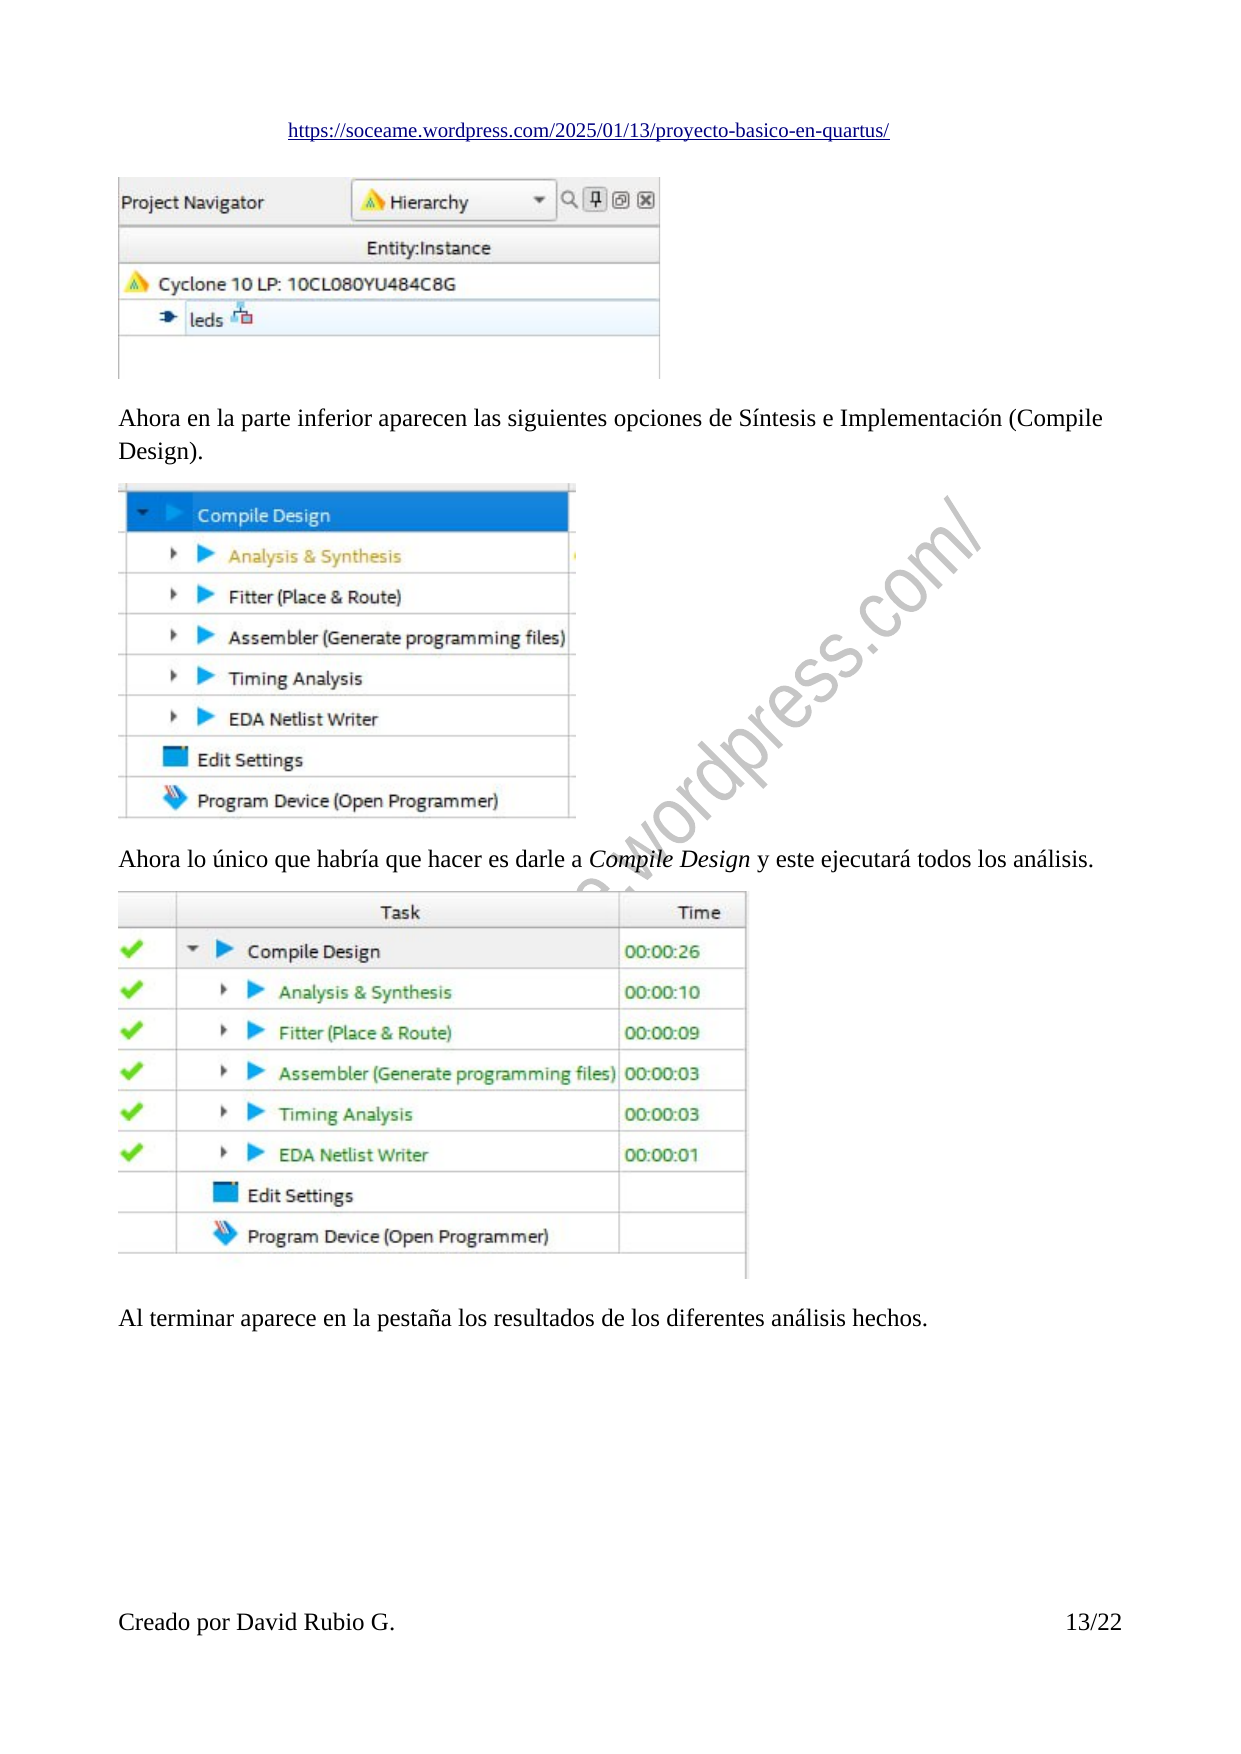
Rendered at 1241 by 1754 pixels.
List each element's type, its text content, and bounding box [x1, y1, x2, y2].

picture [118, 483, 576, 820]
text Ahora lo único que habría que hacer es darle a Compile Design y este ejecutará todos los análisis. [635, 844, 1122, 872]
picture [118, 177, 661, 379]
text Ahora en la parte inferior aparecen las siguientes opciones de Síntesis e Implementación (Compile Design). [118, 403, 1122, 465]
text Ahora lo único que habría que hacer es darle a Compile Design y este ejecutará todos los análisis. [118, 844, 633, 872]
picture [118, 891, 750, 1279]
text Al terminar aparece en la pestaña los resultados de los diferentes análisis hechos. [118, 1303, 1122, 1332]
